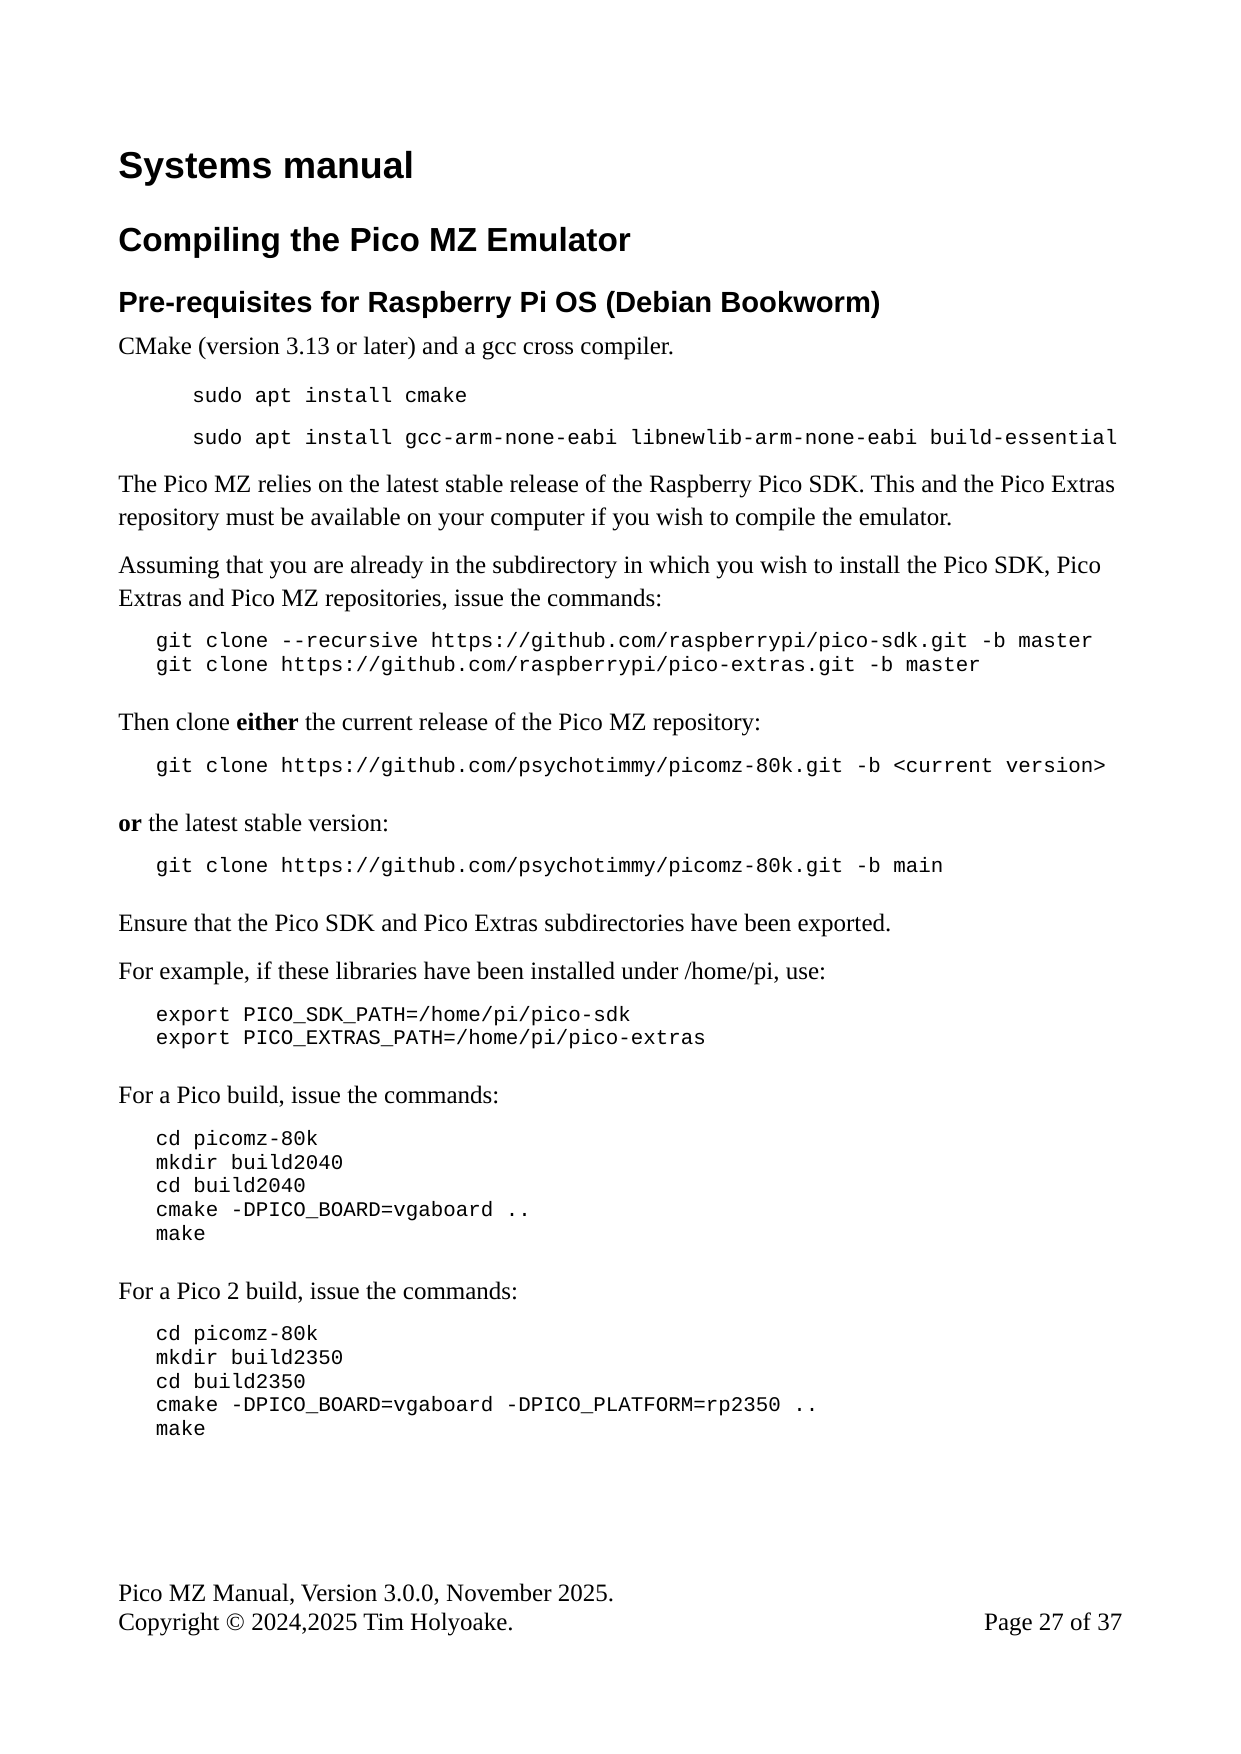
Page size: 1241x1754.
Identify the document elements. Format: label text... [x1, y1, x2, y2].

text For a Pico 2 build, issue the commands: [118, 1276, 1122, 1304]
subtitle Pre-requisites for Raspberry Pi OS (Debian Bookworm) [118, 285, 1122, 319]
text git clone https://github.com/psychotimmy/picomz-80k.git -b <current version> [118, 755, 1122, 778]
text sudo apt install gcc-arm-none-eabi libnewlib-arm-none-eabi build-essential [118, 427, 1122, 451]
text export PICO_SDK_PATH=/home/pi/pico-sdk [118, 1004, 1122, 1027]
text or the latest stable version: [118, 808, 1122, 837]
text The Pico MZ relies on the latest stable release of the Raspberry Pico SDK. This and the Pico Extras repository must be available on your computer if you wish to compile the emulator. [118, 469, 1122, 531]
text CMake (version 3.13 or later) and a gcc cross compiler. [118, 331, 1122, 360]
text mkdir build2350 [118, 1347, 1122, 1371]
text make [118, 1418, 1122, 1442]
text For example, if these libraries have been installed under /home/pi, use: [118, 956, 1122, 985]
text git clone https://github.com/psychotimmy/picomz-80k.git -b main [118, 855, 1122, 879]
text Then clone either the current release of the Pico MZ repository: [118, 707, 1122, 736]
text git clone https://github.com/raspberrypi/pico-extras.git -b master [118, 654, 1122, 678]
text cd picomz-80k [118, 1323, 1122, 1347]
text make [118, 1223, 1122, 1246]
text Ensure that the Pico SDK and Pico Extras subdirectories have been exported. [118, 908, 1122, 937]
text export PICO_EXTRAS_PATH=/home/pi/pico-extras [118, 1027, 1122, 1051]
text For a Pico build, issue the commands: [118, 1081, 1122, 1109]
subtitle Systems manual [118, 143, 1122, 186]
text cmake -DPICO_BOARD=vgaboard .. [118, 1199, 1122, 1223]
text cd build2040 [118, 1175, 1122, 1199]
text cd picomz-80k [118, 1128, 1122, 1152]
subtitle Compiling the Pico MZ Emulator [118, 219, 1122, 258]
text Assuming that you are already in the subdirectory in which you wish to install the Pico SDK, Pico Extras and Pico MZ repositories, issue the commands: [118, 550, 1122, 611]
text cmake -DPICO_BOARD=vgaboard -DPICO_PLATFORM=rp2350 .. [118, 1394, 1122, 1418]
text sudo apt install cmake [118, 379, 1122, 408]
text cd build2350 [118, 1371, 1122, 1394]
text git clone --recursive https://github.com/raspberrypi/pico-sdk.git -b master [118, 630, 1122, 654]
text mkdir build2040 [118, 1152, 1122, 1175]
